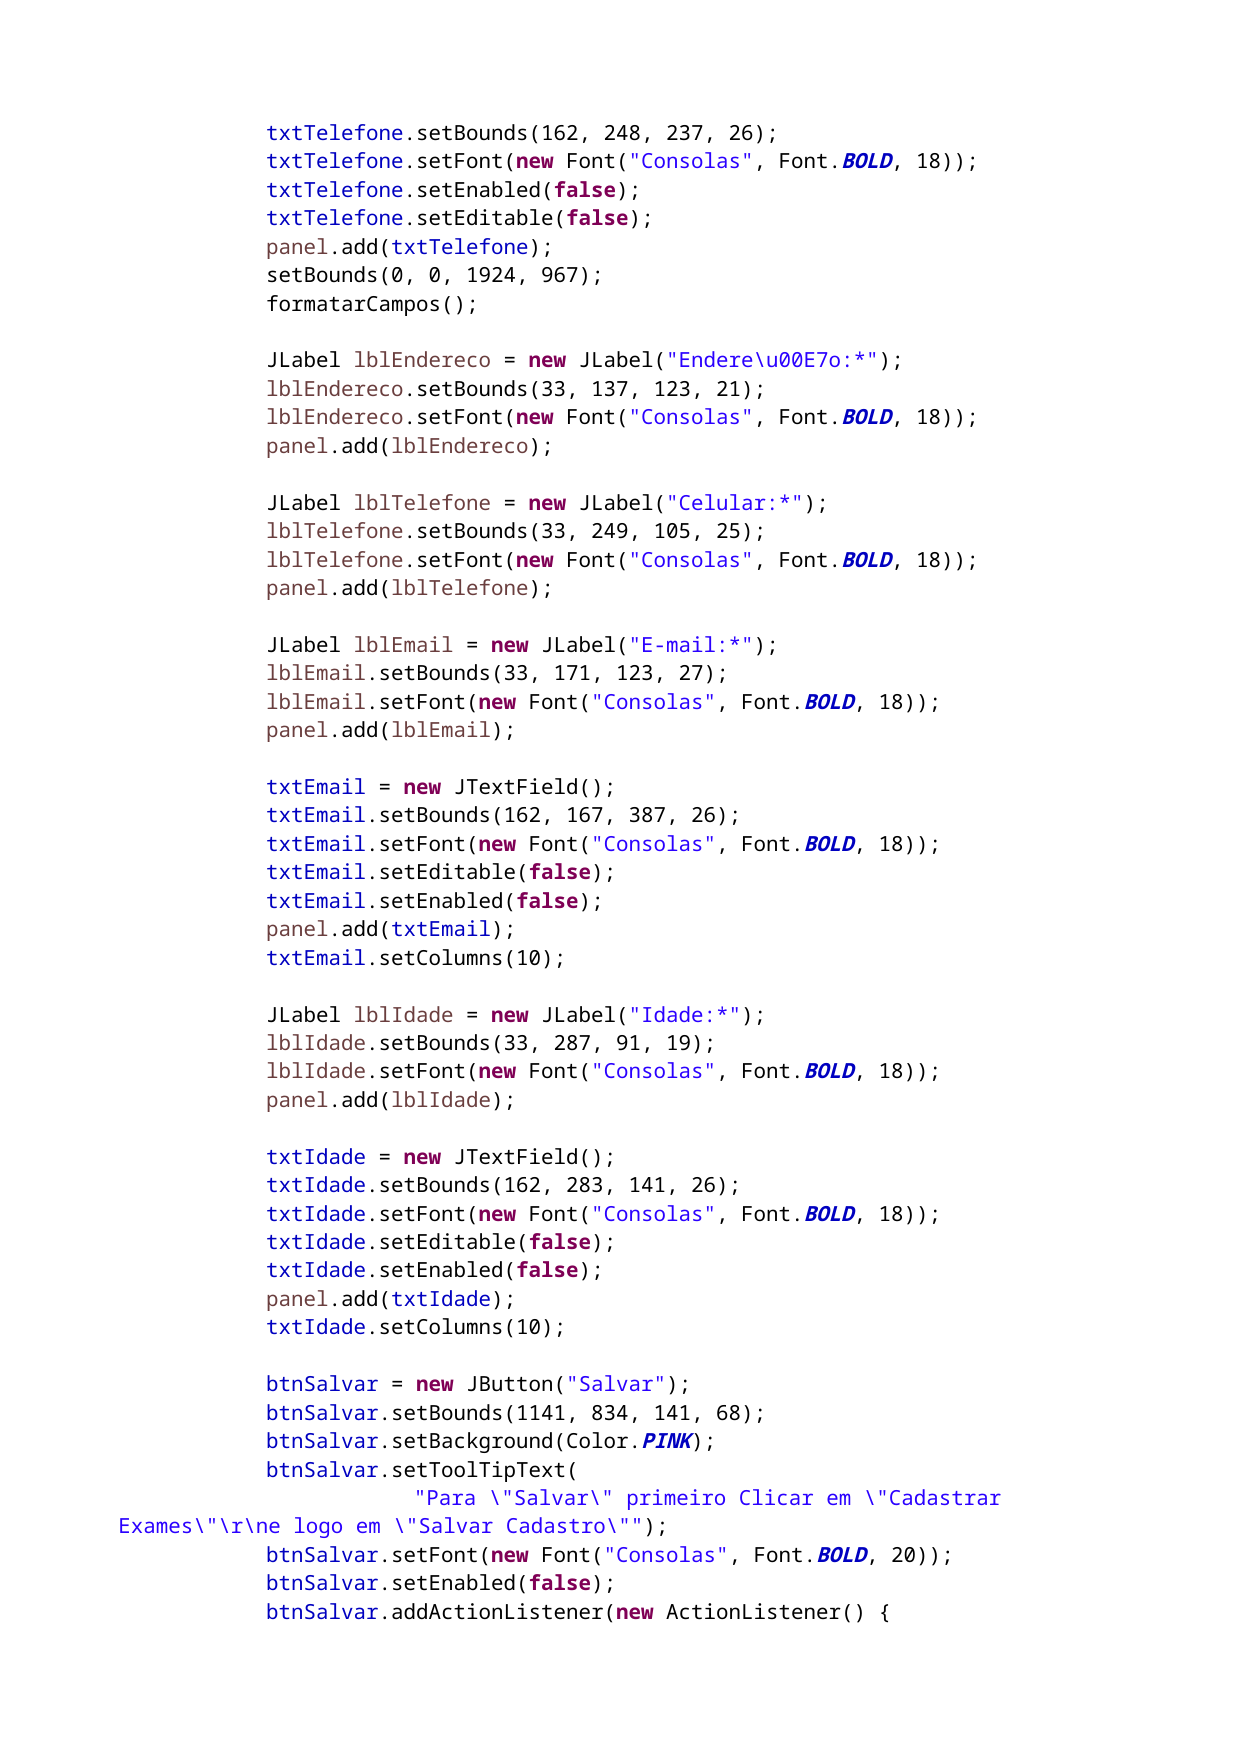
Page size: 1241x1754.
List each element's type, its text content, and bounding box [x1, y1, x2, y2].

text txtEmail.setColumns(10); [118, 943, 1122, 971]
text btnSalvar.setEnabled(false); [118, 1568, 1122, 1597]
text btnSalvar.setToolTipText( [118, 1455, 1122, 1483]
text txtEmail.setBounds(162, 167, 387, 26); [118, 801, 1122, 829]
text lblEndereco.setFont(new Font("Consolas", Font.BOLD, 18)); [118, 402, 1122, 431]
text txtIdade.setEditable(false); [118, 1227, 1122, 1256]
text formatarCampos(); [118, 289, 1122, 317]
text panel.add(lblIdade); [118, 1085, 1122, 1113]
text lblIdade.setFont(new Font("Consolas", Font.BOLD, 18)); [118, 1057, 1122, 1085]
text lblEmail.setBounds(33, 171, 123, 27); [118, 658, 1122, 687]
text txtTelefone.setEnabled(false); [118, 175, 1122, 203]
text lblIdade.setBounds(33, 287, 91, 19); [118, 1028, 1122, 1057]
text btnSalvar.addActionListener(new ActionListener() { [118, 1597, 1122, 1625]
text txtIdade.setFont(new Font("Consolas", Font.BOLD, 18)); [118, 1199, 1122, 1227]
text txtTelefone.setBounds(162, 248, 237, 26); [118, 118, 1122, 147]
text JLabel lblEndereco = new JLabel("Endere\u00E7o:*"); [118, 346, 1122, 374]
text JLabel lblEmail = new JLabel("E-mail:*"); [118, 630, 1122, 658]
text panel.add(txtEmail); [118, 914, 1122, 943]
text txtEmail.setEditable(false); [118, 857, 1122, 886]
text panel.add(txtTelefone); [118, 232, 1122, 260]
text btnSalvar.setBackground(Color.PINK); [118, 1426, 1122, 1455]
text lblEmail.setFont(new Font("Consolas", Font.BOLD, 18)); [118, 687, 1122, 715]
text txtIdade.setEnabled(false); [118, 1256, 1122, 1284]
text JLabel lblIdade = new JLabel("Idade:*"); [118, 1000, 1122, 1028]
text btnSalvar = new JButton("Salvar"); [118, 1369, 1122, 1398]
text txtIdade = new JTextField(); [118, 1142, 1122, 1170]
text setBounds(0, 0, 1924, 967); [118, 260, 1122, 289]
text txtTelefone.setFont(new Font("Consolas", Font.BOLD, 18)); [118, 147, 1122, 175]
text panel.add(lblEmail); [118, 715, 1122, 744]
text txtEmail = new JTextField(); [118, 772, 1122, 801]
text lblTelefone.setFont(new Font("Consolas", Font.BOLD, 18)); [118, 545, 1122, 573]
text txtTelefone.setEditable(false); [118, 203, 1122, 232]
text panel.add(lblTelefone); [118, 573, 1122, 602]
text lblEndereco.setBounds(33, 137, 123, 21); [118, 374, 1122, 402]
text btnSalvar.setBounds(1141, 834, 141, 68); [118, 1398, 1122, 1426]
text JLabel lblTelefone = new JLabel("Celular:*"); [118, 488, 1122, 516]
text btnSalvar.setFont(new Font("Consolas", Font.BOLD, 20)); [118, 1540, 1122, 1568]
text txtEmail.setEnabled(false); [118, 886, 1122, 914]
text txtEmail.setFont(new Font("Consolas", Font.BOLD, 18)); [118, 829, 1122, 857]
text panel.add(lblEndereco); [118, 431, 1122, 459]
text "Para \"Salvar\" primeiro Clicar em \"Cadastrar Exames\"\r\ne logo em \"Salvar Cadastro\""); [118, 1483, 1122, 1540]
text lblTelefone.setBounds(33, 249, 105, 25); [118, 516, 1122, 545]
text txtIdade.setBounds(162, 283, 141, 26); [118, 1170, 1122, 1199]
text txtIdade.setColumns(10); [118, 1312, 1122, 1341]
text panel.add(txtIdade); [118, 1284, 1122, 1312]
